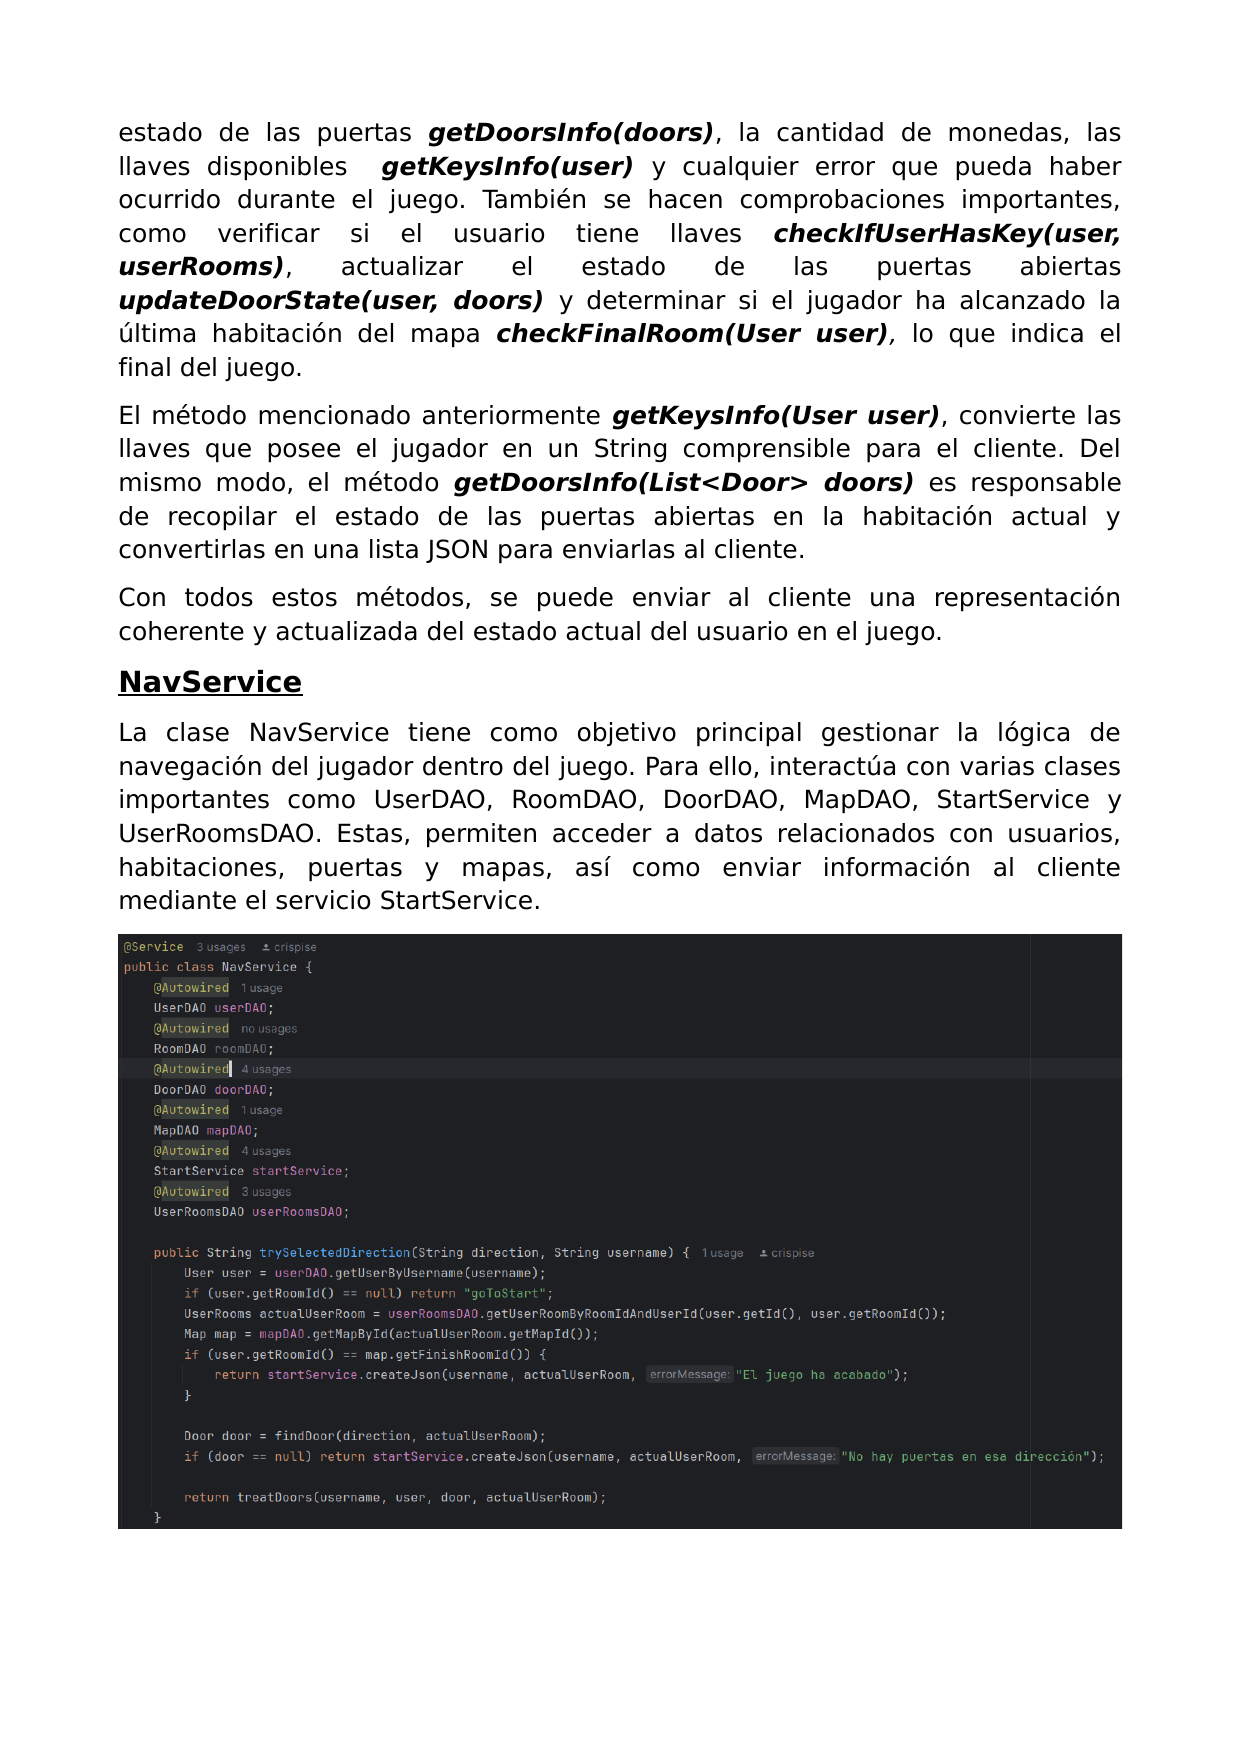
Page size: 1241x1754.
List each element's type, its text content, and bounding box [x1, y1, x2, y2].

text Con todos estos métodos, se puede enviar al cliente una representación coherente y actualizada del estado actual del usuario en el juego. [118, 583, 1122, 646]
text NavService [118, 665, 1122, 699]
text El método mencionado anteriormente getKeysInfo(User user), convierte las llaves que posee el jugador en un String comprensible para el cliente. Del mismo modo, el método getDoorsInfo(List<Door> doors) es responsable de recopilar el estado de las puertas abiertas en la habitación actual y convertirlas en una lista JSON para enviarlas al cliente. [118, 401, 1122, 564]
text estado de las puertas getDoorsInfo(doors), la cantidad de monedas, las llaves disponibles getKeysInfo(user) y cualquier error que pueda haber ocurrido durante el juego. También se hacen comprobaciones importantes, como verificar si el usuario tiene llaves checkIfUserHasKey(user, userRooms), actualizar el estado de las puertas abiertas updateDoorState(user, doors) y determinar si el jugador ha alcanzado la última habitación del mapa checkFinalRoom(User user), lo que indica el final del juego. [118, 118, 1122, 382]
text La clase NavService tiene como objetivo principal gestionar la lógica de navegación del jugador dentro del juego. Para ello, interactúa con varias clases importantes como UserDAO, RoomDAO, DoorDAO, MapDAO, StartService y UserRoomsDAO. Estas, permiten acceder a datos relacionados con usuarios, habitaciones, puertas y mapas, así como enviar información al cliente mediante el servicio StartService. [118, 718, 1122, 915]
picture [118, 934, 1123, 1529]
